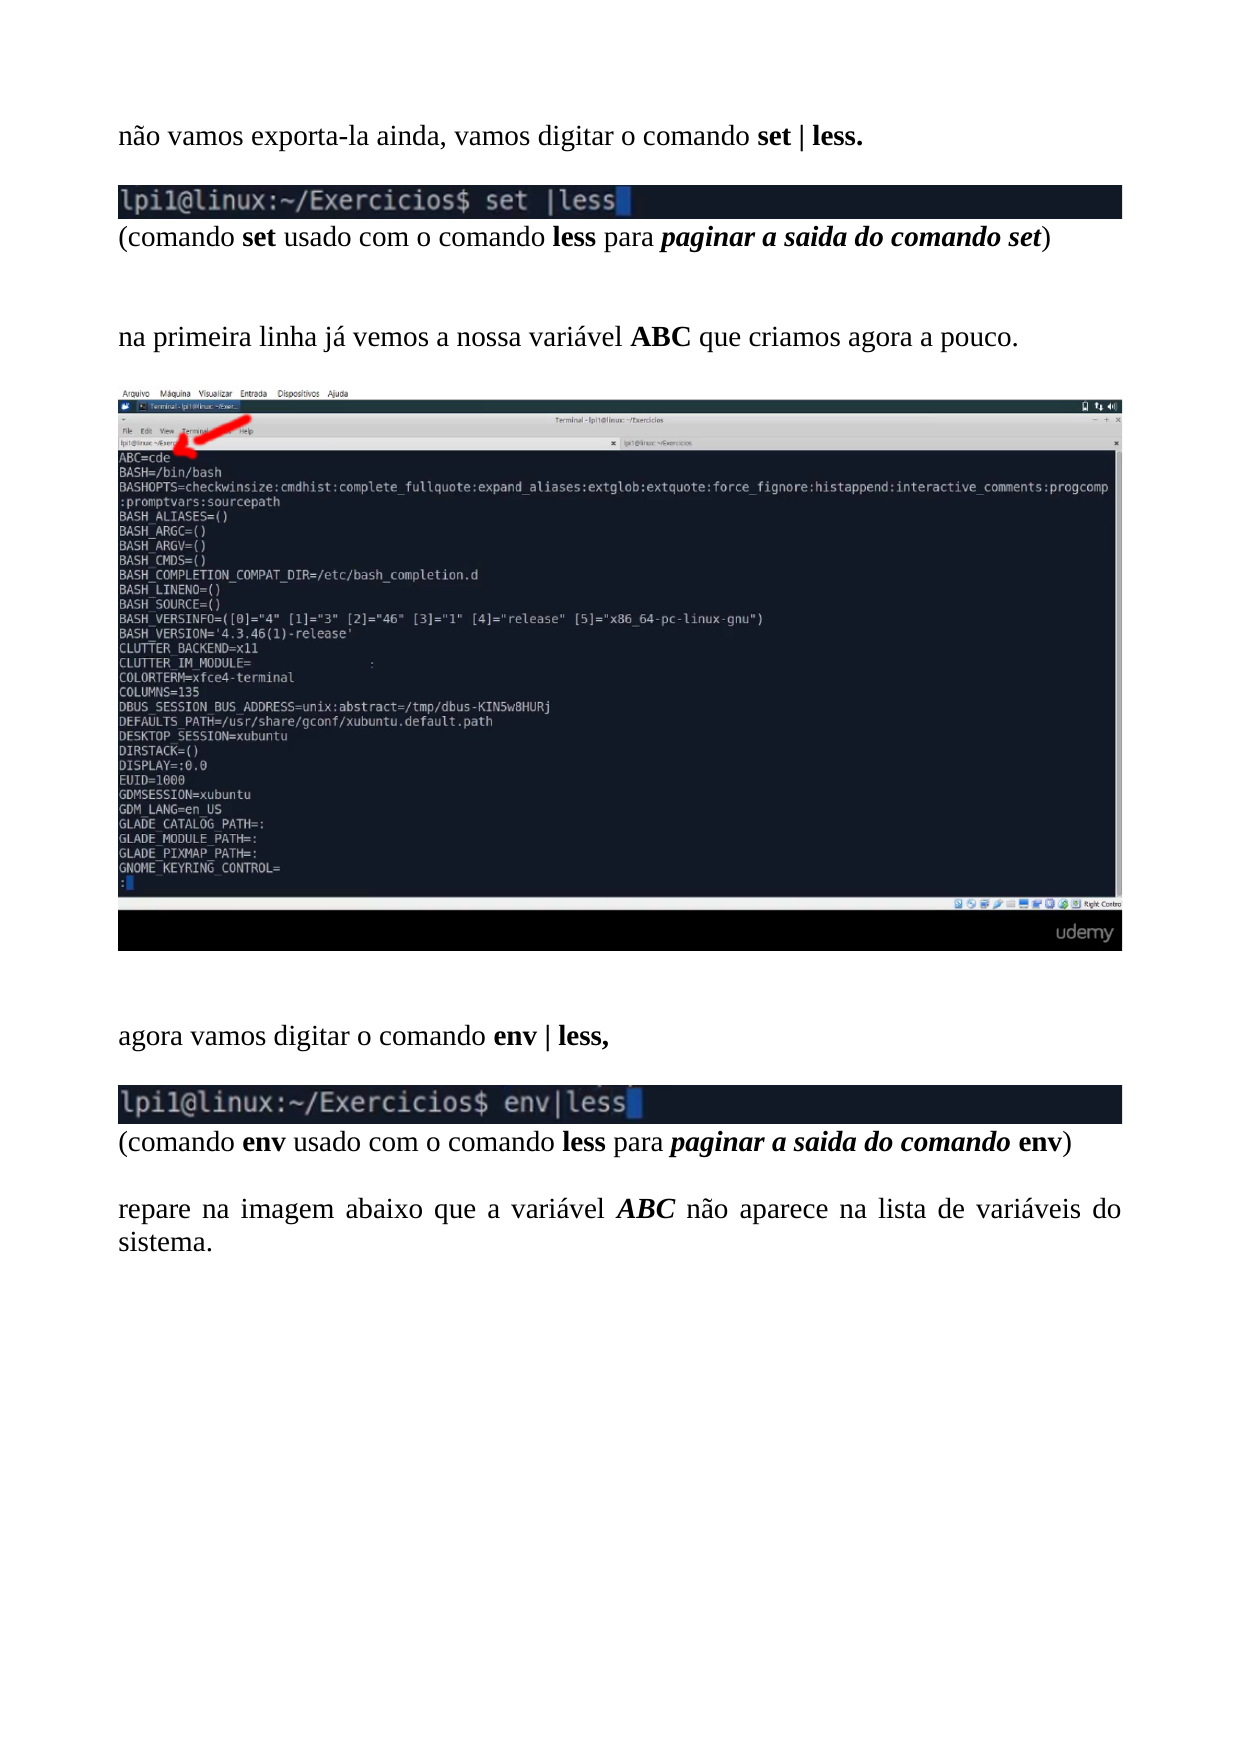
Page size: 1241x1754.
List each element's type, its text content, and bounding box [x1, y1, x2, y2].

text (comando set usado com o comando less para paginar a saida do comando set) [118, 219, 1122, 252]
picture [118, 1085, 1123, 1124]
text na primeira linha já vemos a nossa variável ABC que criamos agora a pouco. [118, 319, 1122, 353]
picture [118, 185, 1123, 219]
picture [118, 386, 1123, 951]
text não vamos exporta-la ainda, vamos digitar o comando set | less. [118, 118, 1122, 152]
text (comando env usado com o comando less para paginar a saida do comando env) [118, 1124, 1122, 1157]
text repare na imagem abaixo que a variável ABC não aparece na lista de variáveis do sistema. [118, 1191, 1122, 1258]
text agora vamos digitar o comando env | less, [118, 1018, 1122, 1052]
